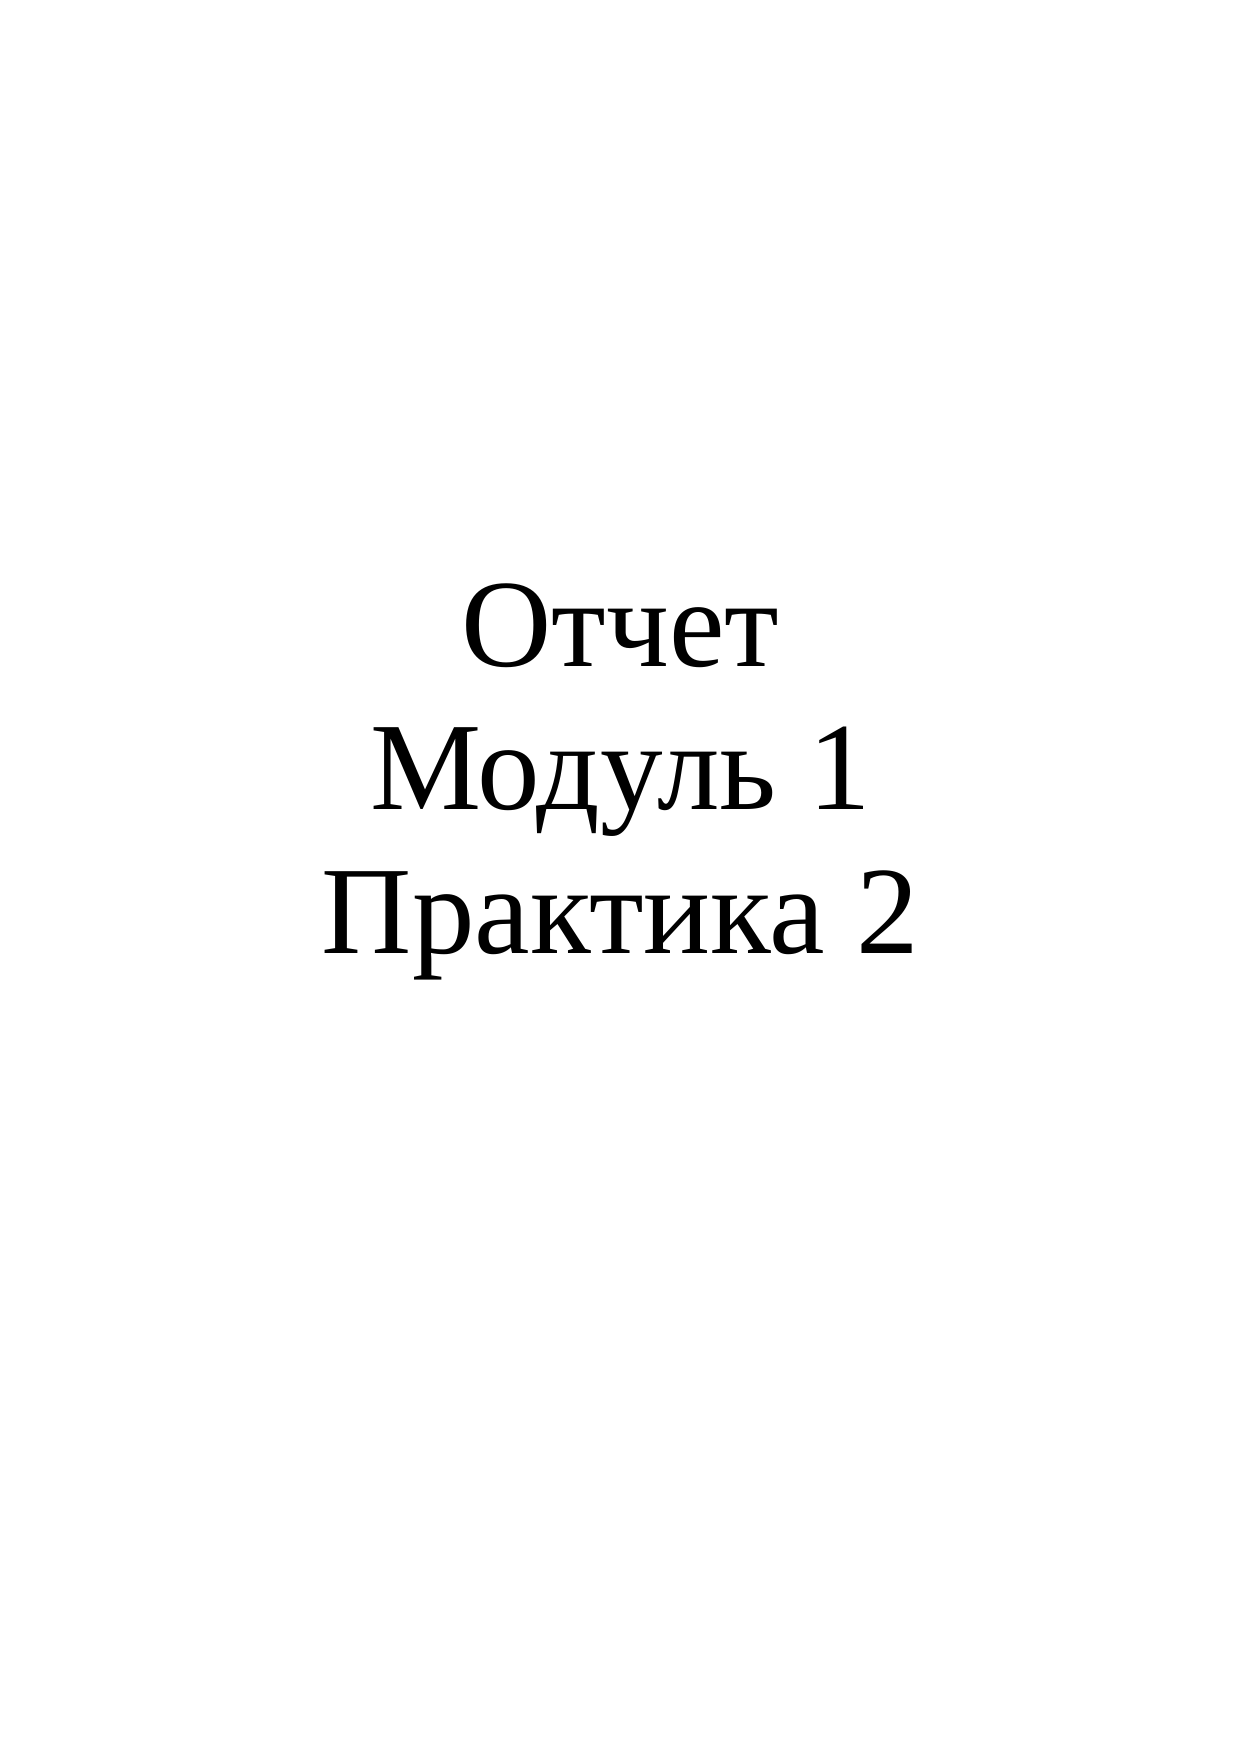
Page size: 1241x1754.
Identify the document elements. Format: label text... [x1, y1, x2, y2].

text Отчет [118, 549, 1122, 693]
text Модуль 1 [118, 693, 1122, 837]
text Практика 2 [118, 837, 1122, 981]
